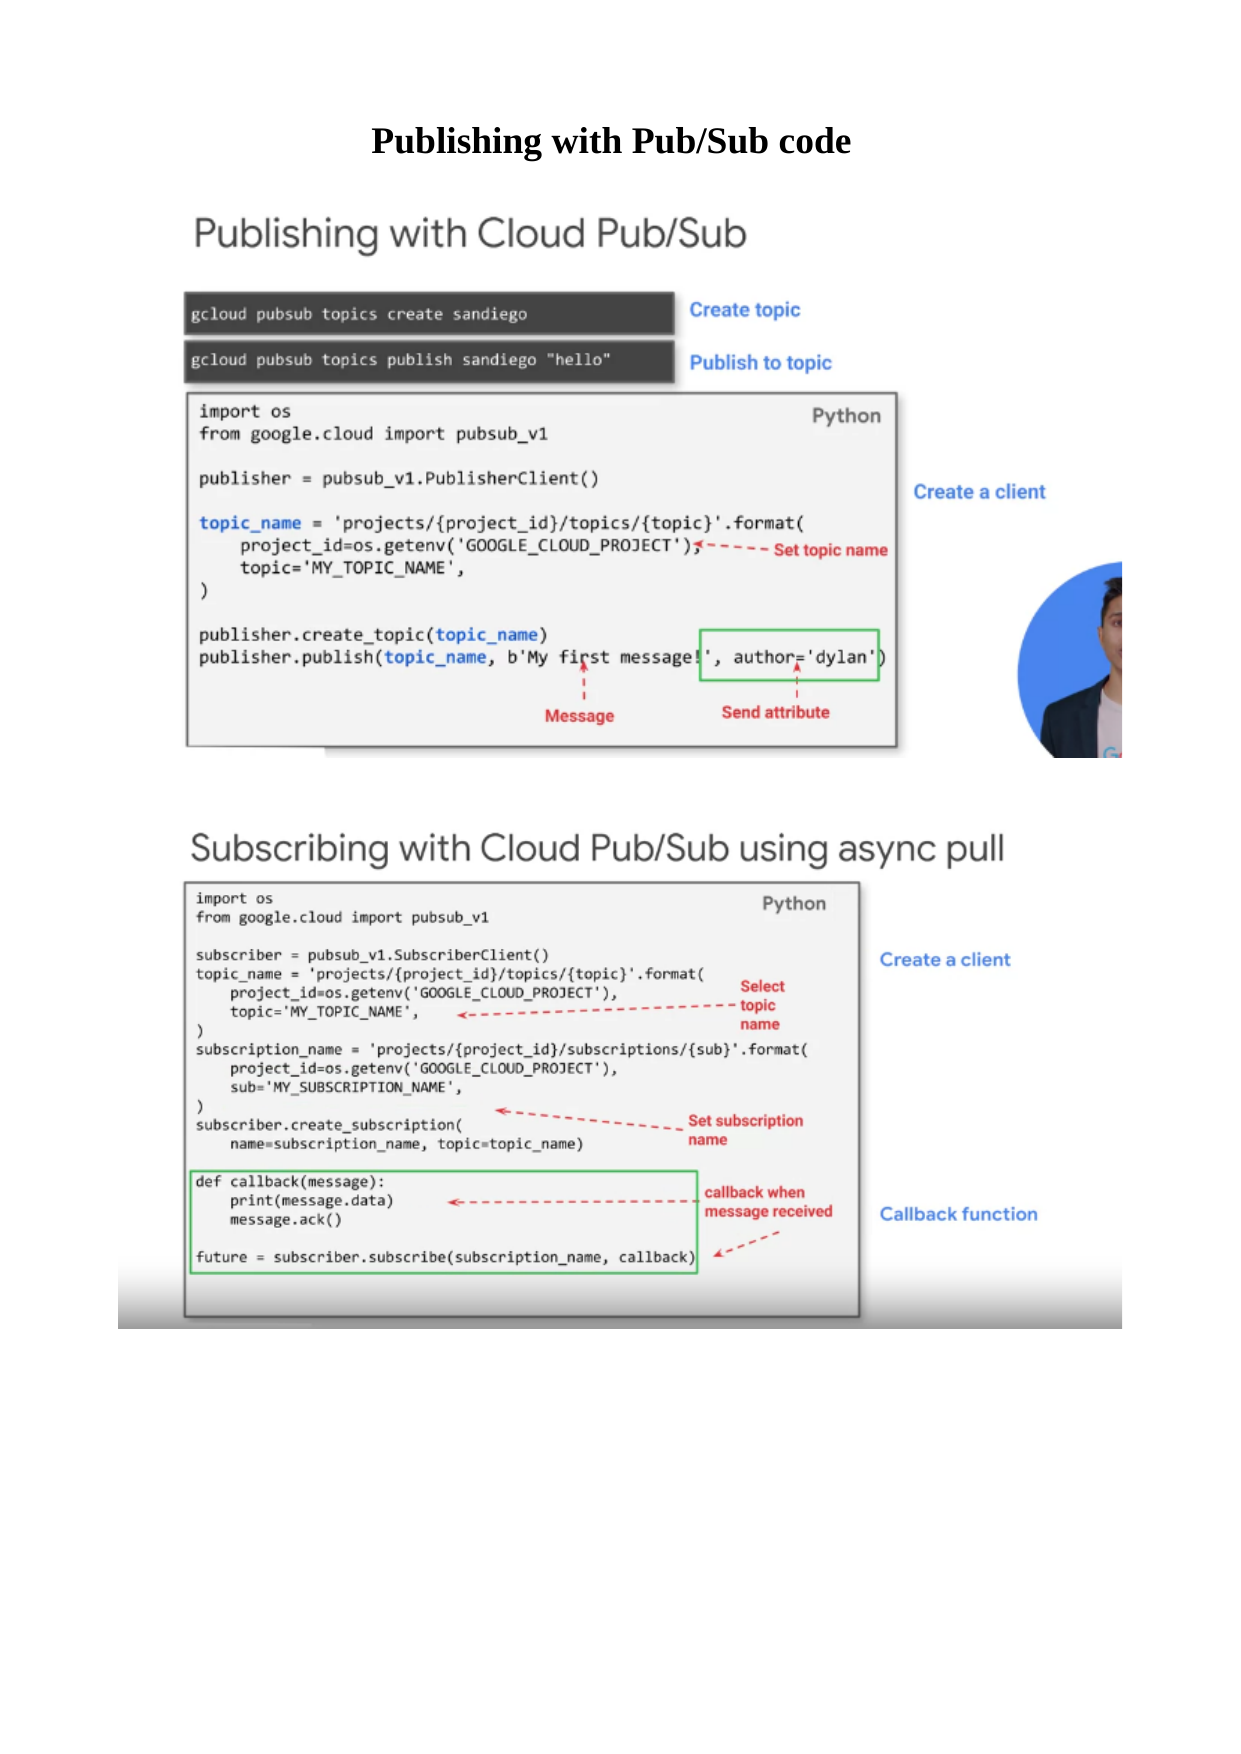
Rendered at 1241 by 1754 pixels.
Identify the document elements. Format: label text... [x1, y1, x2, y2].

picture [118, 196, 1123, 758]
subtitle Publishing with Pub/Sub code [118, 118, 1122, 161]
picture [118, 815, 1123, 1329]
